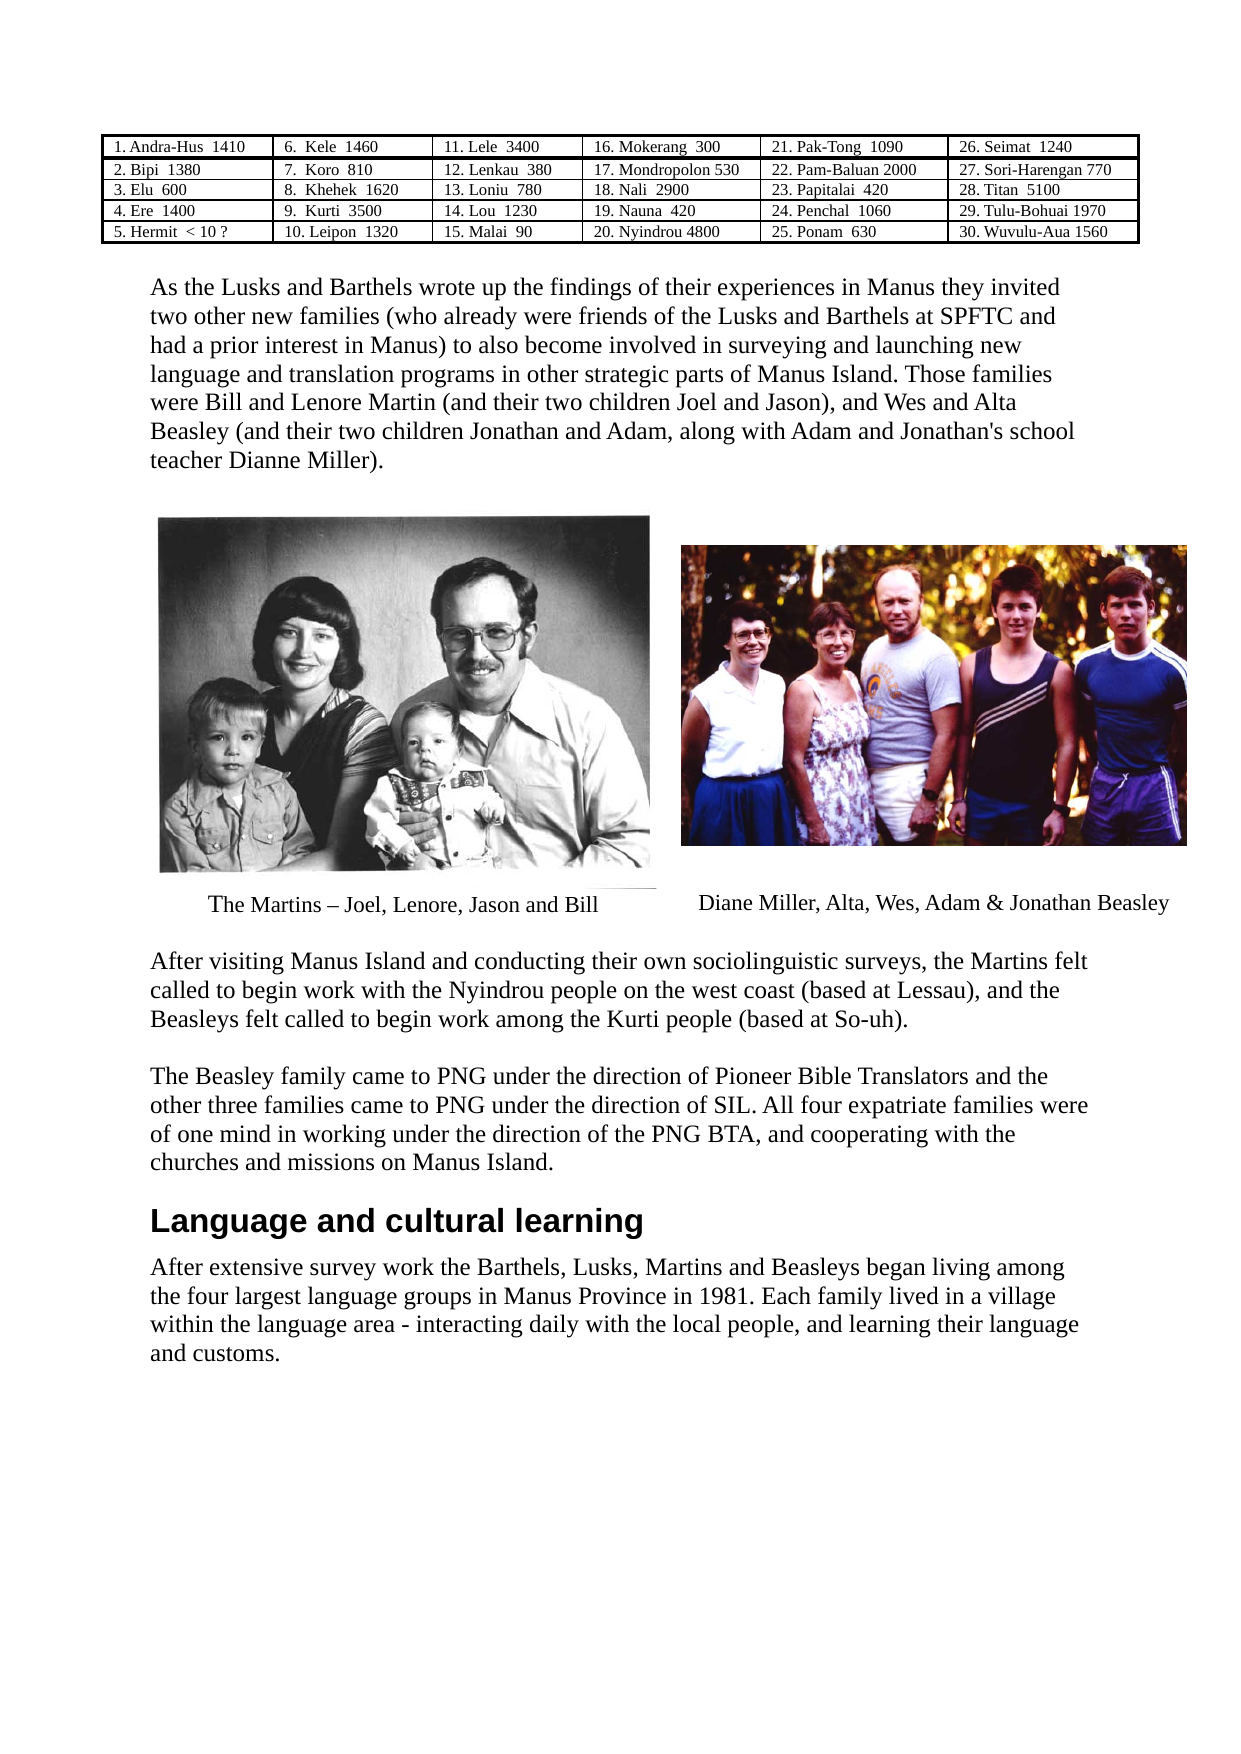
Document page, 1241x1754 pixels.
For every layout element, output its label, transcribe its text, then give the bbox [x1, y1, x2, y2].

table_cell 17. Mondropolon 530 [583, 160, 760, 179]
table_cell 23. Papitalai 420 [761, 180, 947, 199]
table_cell 24. Penchal 1060 [761, 201, 947, 220]
subtitle Language and cultural learning [150, 1201, 1090, 1239]
table_cell 18. Nali 2900 [583, 180, 760, 199]
table_cell 29. Tulu-Bohuai 1970 [949, 201, 1137, 220]
table_header [657, 503, 669, 889]
table_cell Diane Miller, Alta, Wes, Adam & Jonathan Beasley [669, 889, 1199, 917]
table_cell 15. Malai 90 [433, 222, 582, 241]
table_cell 2. Bipi 1380 [104, 160, 272, 179]
picture [150, 502, 657, 889]
table_cell 27. Sori-Harengan 770 [949, 160, 1137, 179]
table_cell 14. Lou 1230 [433, 201, 582, 220]
text After extensive survey work the Barthels, Lusks, Martins and Beasleys began living among the four largest language groups in Manus Province in 1981. Each family lived in a village within the language area - interacting daily with the local people, and learning their language and customs. [150, 1252, 1090, 1367]
table_header [138, 503, 150, 889]
table_cell 30. Wuvulu-Aua 1560 [949, 222, 1137, 241]
table_cell 9. Kurti 3500 [274, 201, 432, 220]
table_cell 3. Elu 600 [104, 180, 272, 199]
table_cell The Martins – Joel, Lenore, Jason and Bill [138, 889, 669, 917]
table_header 26. Seimat 1240 [949, 137, 1137, 156]
table_cell 7. Koro 810 [274, 160, 432, 179]
table_cell 13. Loniu 780 [433, 180, 582, 199]
table_cell 25. Ponam 630 [761, 222, 947, 241]
table_cell 28. Titan 5100 [949, 180, 1137, 199]
table_cell 10. Leipon 1320 [274, 222, 432, 241]
table_header 16. Mokerang 300 [583, 137, 760, 156]
picture [681, 545, 1187, 846]
text The Beasley family came to PNG under the direction of Pioneer Bible Translators and the other three families came to PNG under the direction of SIL. All four expatriate families were of one mind in working under the direction of the PNG BTA, and cooperating with the churches and missions on Manus Island. [150, 1061, 1090, 1176]
text After visiting Manus Island and conducting their own sociolinguistic surveys, the Martins felt called to begin work with the Nyindrou people on the west coast (based at Lessau), and the Beasleys felt called to begin work among the Kurti people (based at So-uh). [150, 946, 1090, 1032]
table_cell 4. Ere 1400 [104, 201, 272, 220]
table_cell 22. Pam-Baluan 2000 [761, 160, 947, 179]
text As the Lusks and Barthels wrote up the findings of their experiences in Manus they invited two other new families (who already were friends of the Lusks and Barthels at SPFTC and had a prior interest in Manus) to also become involved in surveying and launching new language and translation programs in other strategic parts of Manus Island. Those families were Bill and Lenore Martin (and their two children Joel and Jason), and Wes and Alta Beasley (and their two children Jonathan and Adam, along with Adam and Jonathan's school teacher Dianne Miller). [150, 272, 1090, 474]
table_header [669, 503, 1199, 889]
table_cell 5. Hermit < 10 ? [104, 222, 272, 241]
table_header 1. Andra-Hus 1410 [104, 137, 272, 156]
table_header 21. Pak-Tong 1090 [761, 137, 947, 156]
table_cell 8. Khehek 1620 [274, 180, 432, 199]
table_header 11. Lele 3400 [433, 137, 582, 156]
table_header 6. Kele 1460 [274, 137, 432, 156]
table_cell 20. Nyindrou 4800 [583, 222, 760, 241]
table_cell 19. Nauna 420 [583, 201, 760, 220]
table_cell 12. Lenkau 380 [433, 160, 582, 179]
